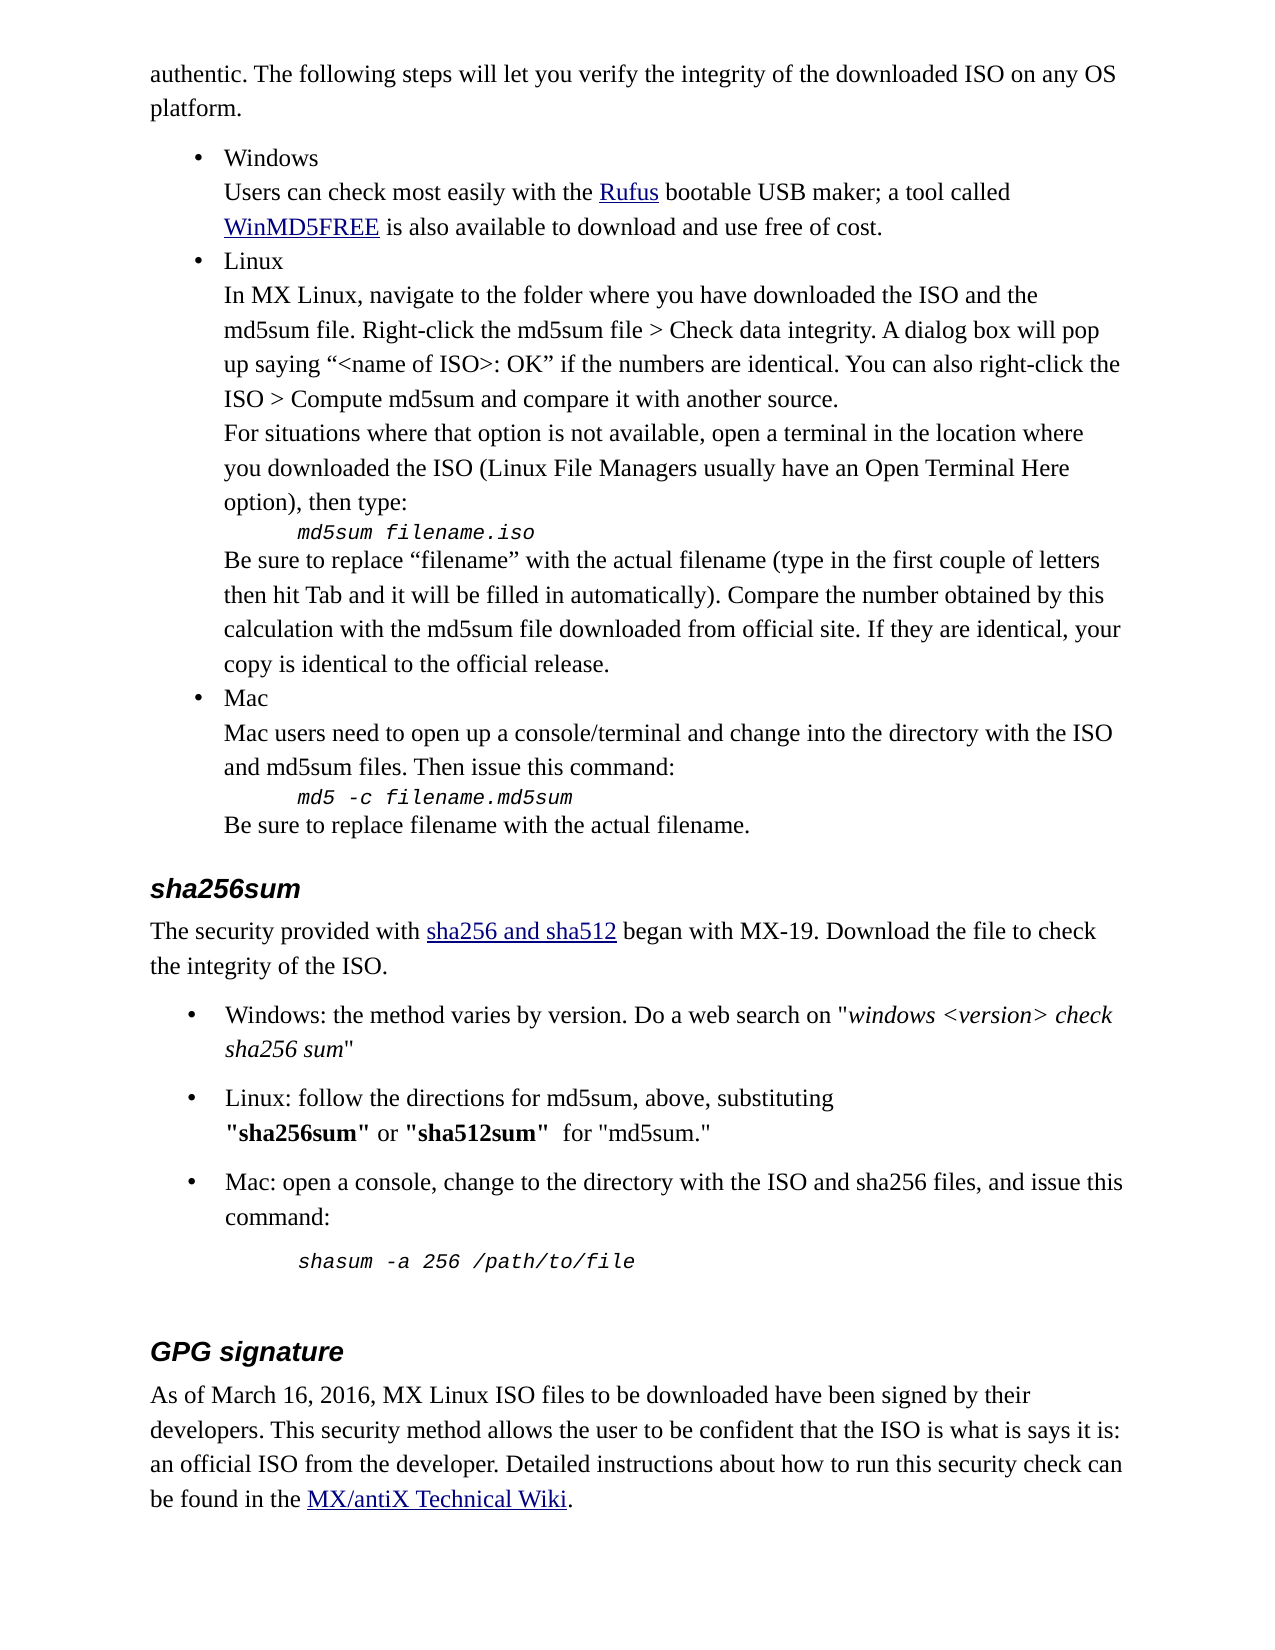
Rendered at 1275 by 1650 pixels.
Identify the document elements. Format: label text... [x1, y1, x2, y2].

list Users can check most easily with the Rufus bootable USB maker; a tool called WinMD5FREE is also available to download and use free of cost. [194, 177, 1125, 240]
list Linux [194, 246, 1125, 275]
list Be sure to replace “filename” with the actual filename (type in the first couple of letters then hit Tab and it will be filled in automatically). Compare the number obtained by this calculation with the md5sum file downloaded from official site. If they are identical, your copy is identical to the official release. [194, 546, 1125, 678]
text The security provided with sha256 and sha512 began with MX-19. Download the file to check the integrity of the ISO. [150, 916, 1125, 980]
text shasum -a 256 /path/to/file [150, 1251, 1125, 1274]
list Mac users need to open up a console/terminal and change into the directory with the ISO and md5sum files. Then issue this command: [194, 718, 1125, 781]
list In MX Linux, navigate to the folder where you have downloaded the ISO and the md5sum file. Right-click the md5sum file > Check data integrity. A dialog box will pop up saying “<name of ISO>: OK” if the numbers are identical. You can also right-click the ISO > Compute md5sum and compare it with another source. [194, 281, 1125, 413]
list md5sum filename.iso [268, 522, 1125, 546]
list Linux: follow the directions for md5sum, above, substituting "sha256sum" or "sha512sum" for "md5sum." [187, 1083, 1125, 1147]
list Mac: open a console, change to the directory with the ISO and sha256 files, and issue this command: [187, 1167, 1125, 1230]
list Be sure to replace filename with the actual filename. [194, 811, 1125, 839]
list md5 -c filename.md5sum [268, 787, 1125, 811]
text authentic. The following steps will let you verify the integrity of the downloaded ISO on any OS platform. [150, 59, 1125, 122]
text As of March 16, 2016, MX Linux ISO files to be downloaded have been signed by their developers. This security method allows the user to be confident that the ISO is what is says it is: an official ISO from the developer. Detailed instructions about how to run this security check can be found in the MX/antiX Technical Wiki. [150, 1380, 1125, 1512]
list Windows: the method varies by version. Do a web search on "windows <version> check sha256 sum" [187, 1000, 1125, 1063]
subtitle sha256sum [150, 872, 1125, 904]
subtitle GPG signature [150, 1336, 1125, 1368]
list Mac [194, 683, 1125, 712]
list For situations where that option is not available, open a terminal in the location where you downloaded the ISO (Linux File Managers usually have an Open Terminal Here option), then type: [194, 418, 1125, 516]
list Windows [194, 143, 1125, 171]
